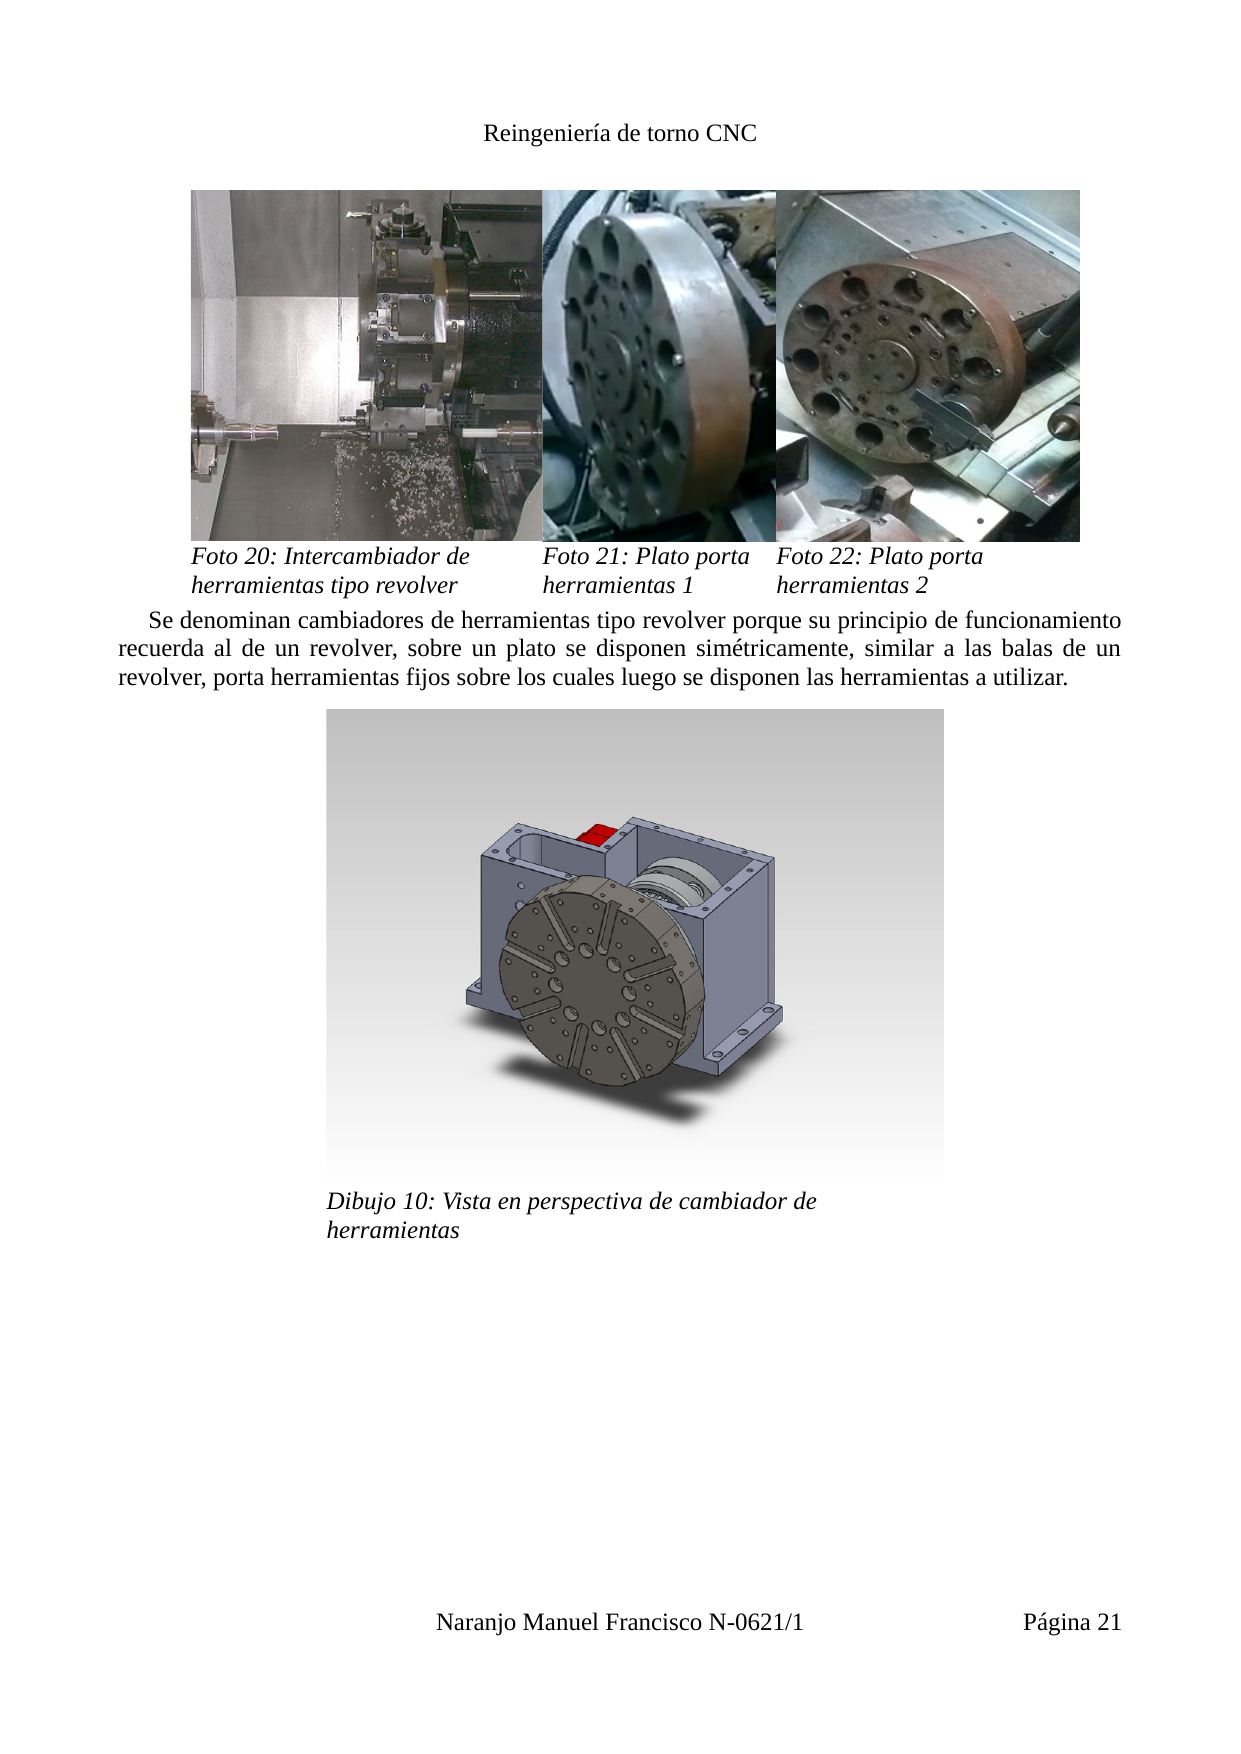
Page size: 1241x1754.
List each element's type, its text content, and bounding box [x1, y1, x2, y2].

picture [326, 709, 944, 1187]
text Dibujo 10: Vista en perspectiva de cambiador de herramientas [326, 1187, 944, 1244]
text Se denominan cambiadores de herramientas tipo revolver porque su principio de funcionamiento recuerda al de un revolver, sobre un plato se disponen simétricamente, similar a las balas de un revolver, porta herramientas fijos sobre los cuales luego se disponen las herramientas a utilizar. [118, 605, 1122, 691]
text Foto 20: Intercambiador de herramientas tipo revolver [191, 541, 542, 598]
text Foto 22: Plato porta herramientas 2 [776, 542, 1080, 599]
text Foto 21: Plato porta herramientas 1 [542, 542, 776, 599]
picture [190, 190, 1080, 542]
